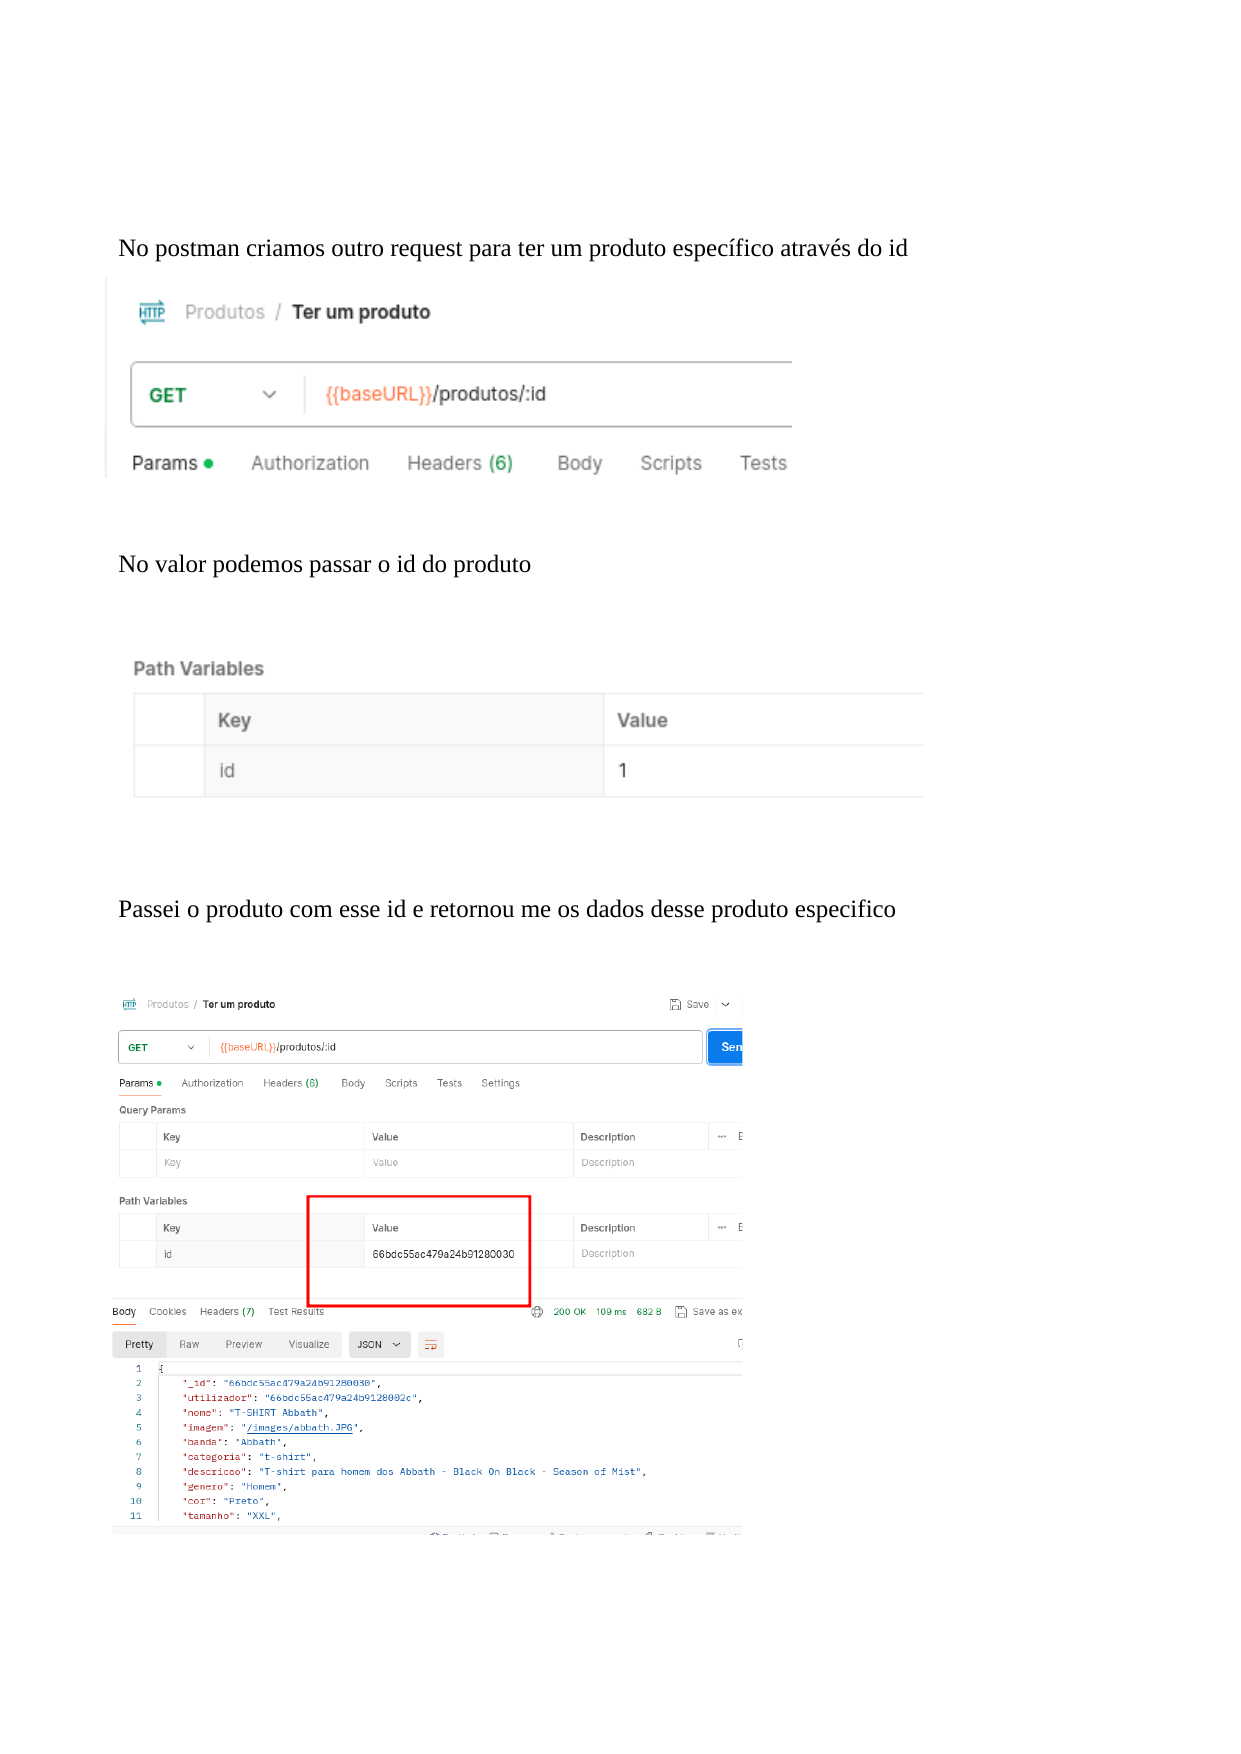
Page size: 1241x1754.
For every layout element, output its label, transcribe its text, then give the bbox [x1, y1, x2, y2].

text No valor podemos passar o id do produto [118, 549, 1122, 578]
picture [112, 997, 743, 1535]
text Passei o produto com esse id e retornou me os dados desse produto especifico [118, 894, 1122, 923]
picture [104, 276, 792, 478]
text No postman criamos outro request para ter um produto específico através do id [118, 233, 1122, 262]
picture [129, 638, 924, 823]
